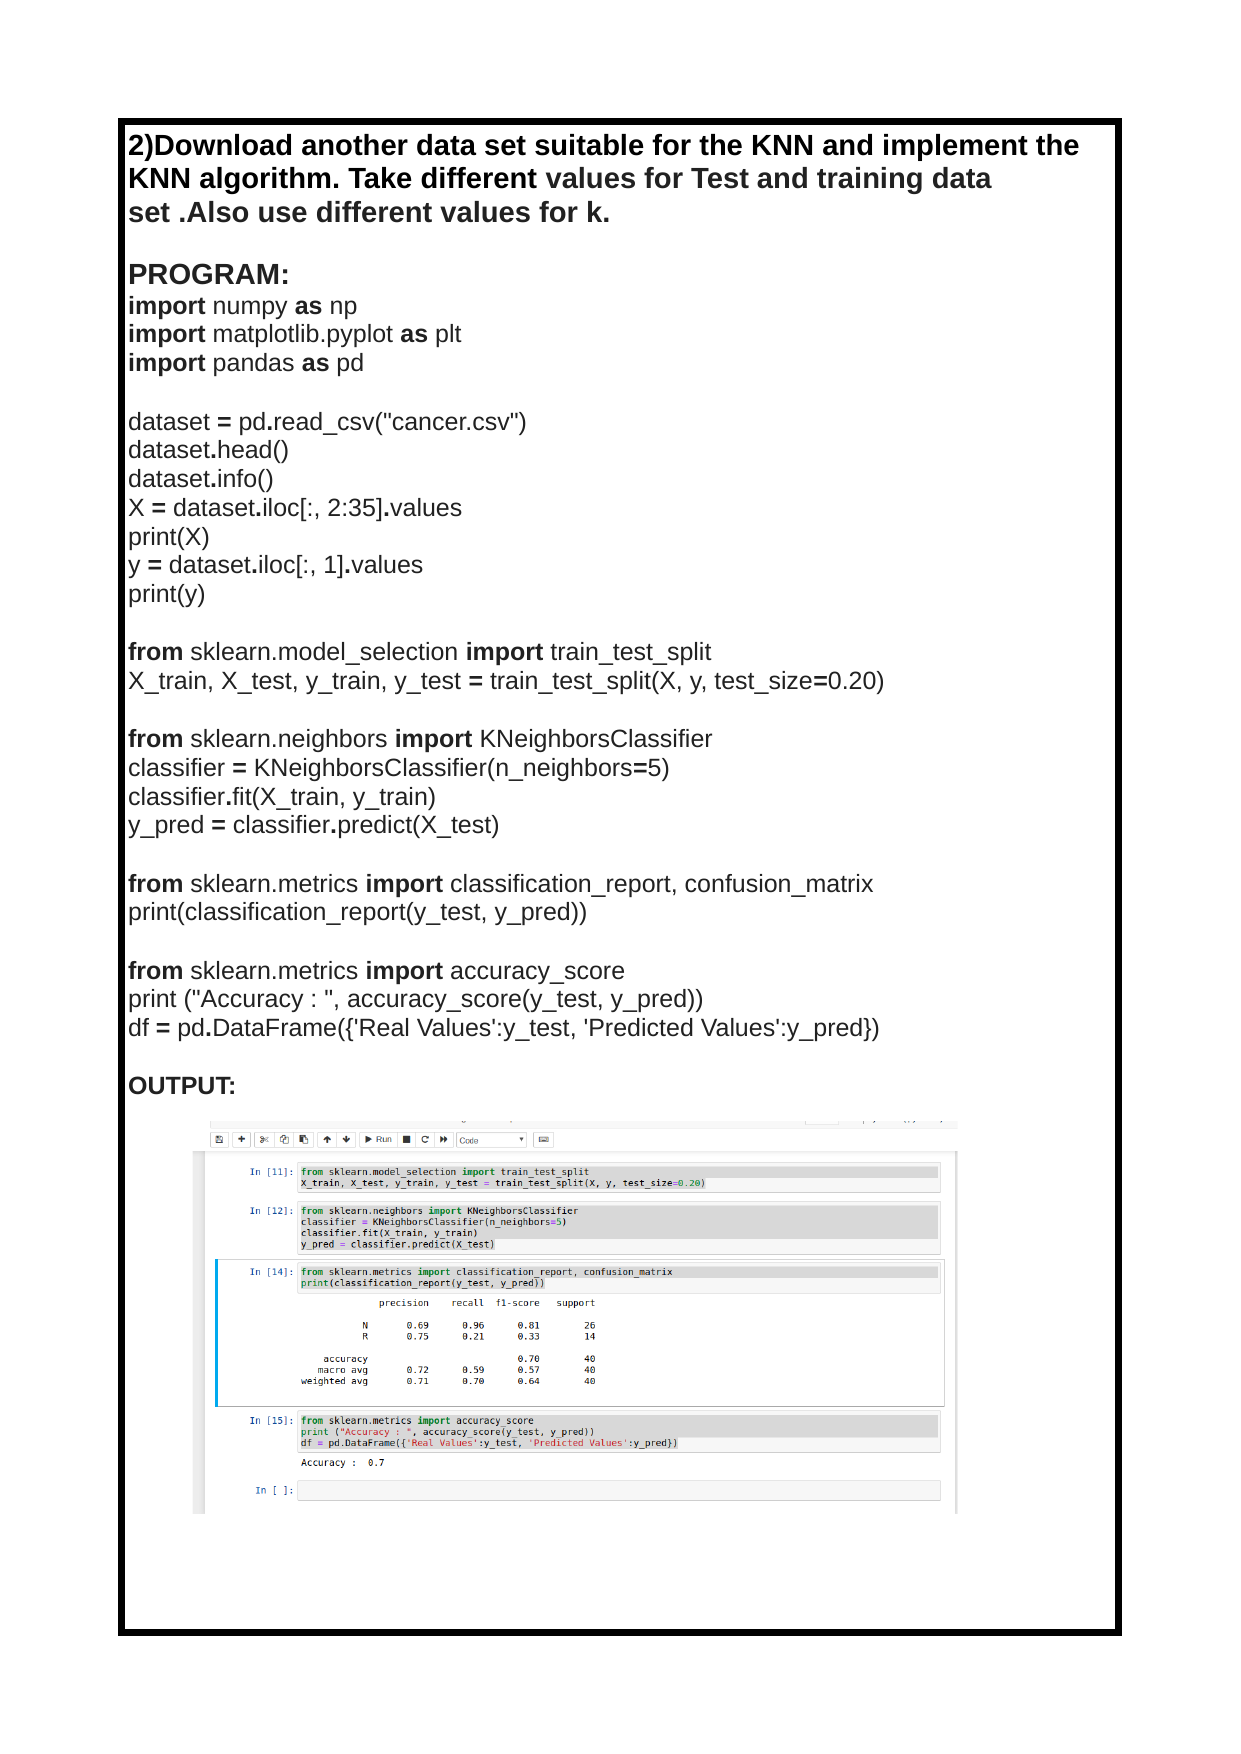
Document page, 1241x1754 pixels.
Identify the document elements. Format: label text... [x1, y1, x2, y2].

text dataset = pd.read_csv("cancer.csv") [128, 406, 1112, 435]
text OUTPUT: [128, 1071, 1112, 1100]
list PROGRAM: [128, 257, 1112, 291]
text classifier.fit(X_train, y_train) [128, 782, 1112, 810]
text print(y) [128, 579, 1112, 608]
text df = pd.DataFrame({'Real Values':y_test, 'Predicted Values':y_pred}) [128, 1013, 1112, 1042]
text print ("Accuracy : ", accuracy_score(y_test, y_pred)) [128, 984, 1112, 1013]
text y_pred = classifier.predict(X_test) [128, 810, 1112, 839]
text import numpy as np [128, 291, 1112, 319]
text from sklearn.metrics import accuracy_score [128, 956, 1112, 984]
list 2)Download another data set suitable for the KNN and implement the KNN algorithm. Take different values for Test and training data set .Also use different values for k. [128, 128, 1112, 228]
text from sklearn.metrics import classification_report, confusion_matrix [128, 869, 1112, 897]
text print(X) [128, 521, 1112, 550]
text X = dataset.iloc[:, 2:35].values [128, 493, 1112, 521]
picture [192, 1121, 958, 1514]
text from sklearn.neighbors import KNeighborsClassifier [128, 724, 1112, 753]
text X_train, X_test, y_train, y_test = train_test_split(X, y, test_size=0.20) [128, 666, 1112, 695]
text dataset.info() [128, 464, 1112, 493]
text from sklearn.model_selection import train_test_split [128, 637, 1112, 666]
text y = dataset.iloc[:, 1].values [128, 550, 1112, 579]
text import matplotlib.pyplot as plt [128, 319, 1112, 348]
text print(classification_report(y_test, y_pred)) [128, 897, 1112, 926]
text dataset.head() [128, 435, 1112, 464]
text classifier = KNeighborsClassifier(n_neighbors=5) [128, 753, 1112, 782]
text import pandas as pd [128, 348, 1112, 377]
